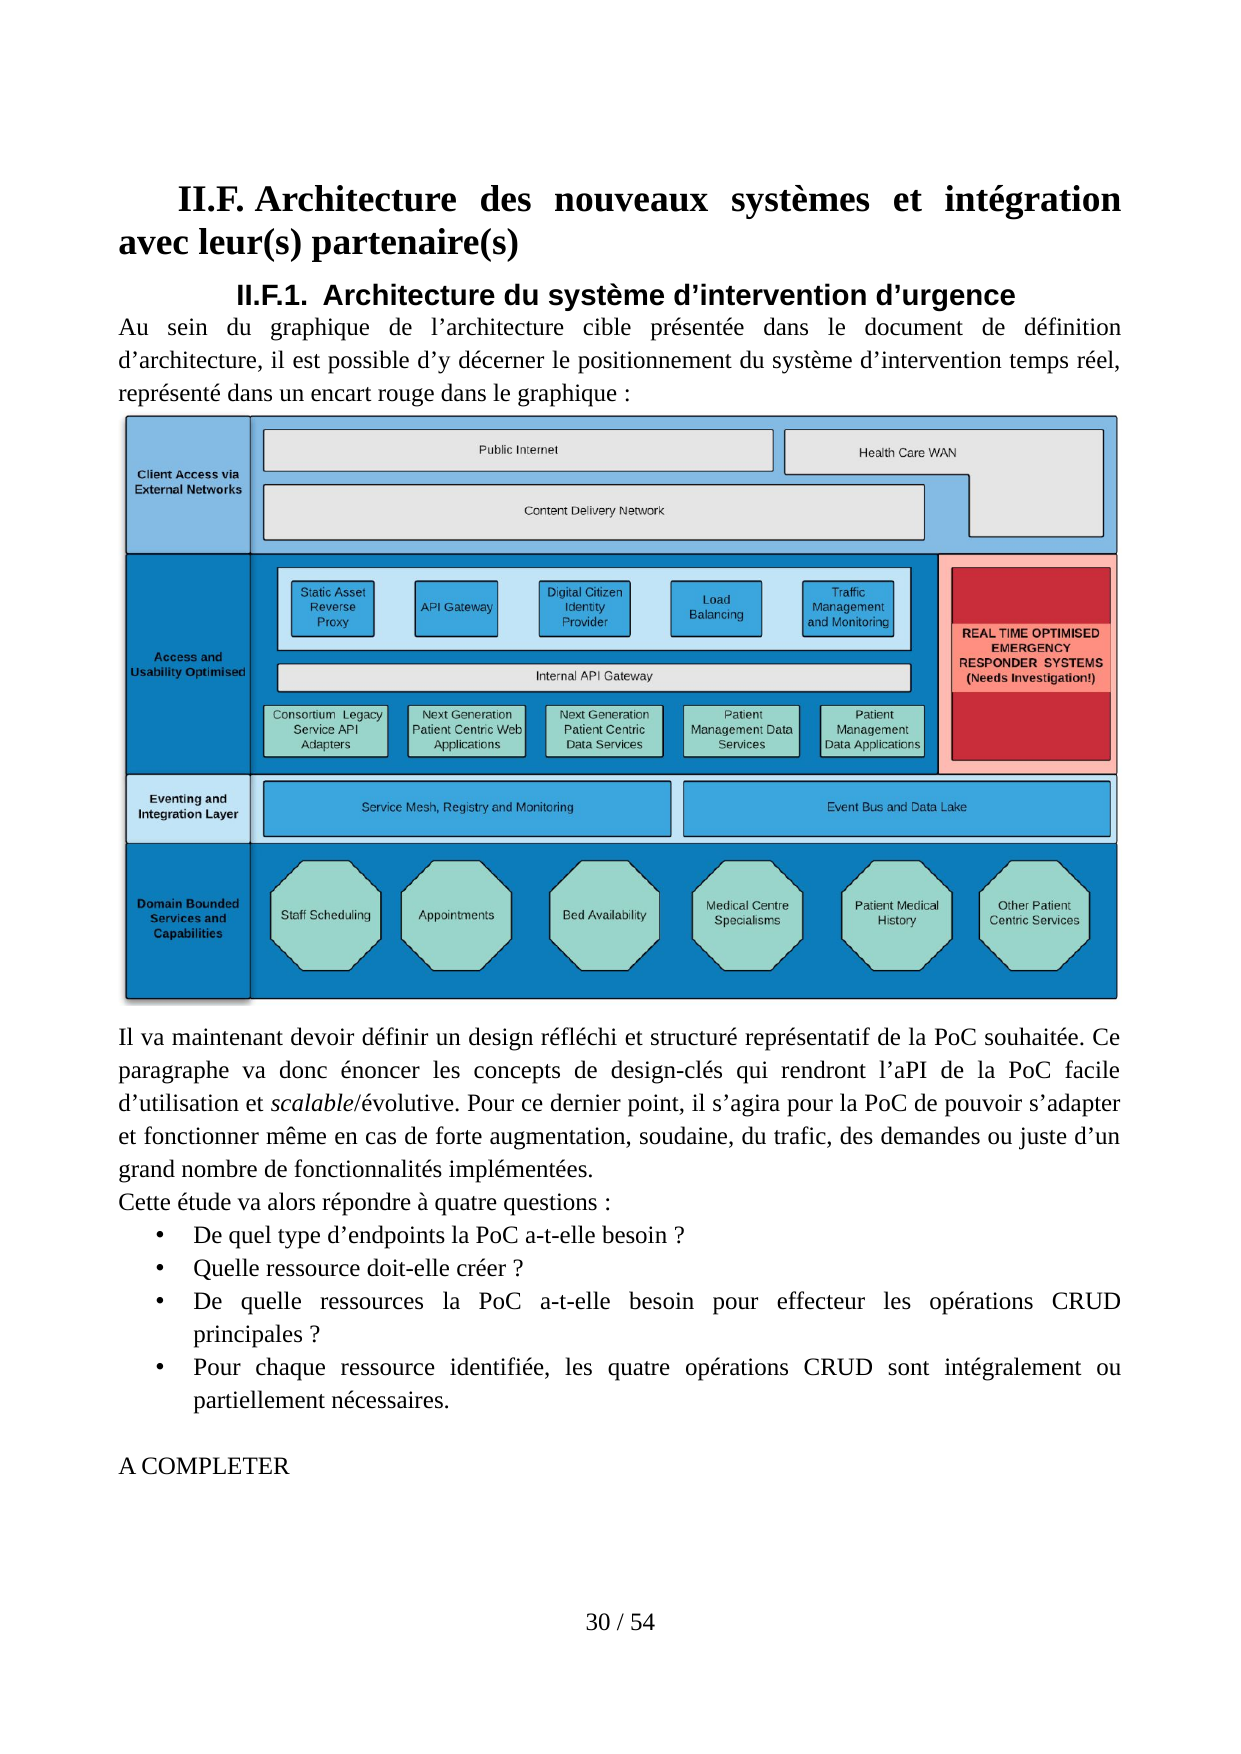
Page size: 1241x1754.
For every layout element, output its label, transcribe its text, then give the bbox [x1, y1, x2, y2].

text Cette étude va alors répondre à quatre questions : [118, 1187, 1122, 1216]
list De quelle ressources la PoC a-t-elle besoin pour effecteur les opérations CRUD principales ? [156, 1286, 1122, 1348]
list Quelle ressource doit-elle créer ? [156, 1253, 1122, 1282]
list Pour chaque ressource identifiée, les quatre opérations CRUD sont intégralement ou partiellement nécessaires. [156, 1352, 1122, 1414]
picture [118, 411, 1123, 1006]
text Au sein du graphique de l’architecture cible présentée dans le document de définition d’architecture, il est possible d’y décerner le positionnement du système d’intervention temps réel, représenté dans un encart rouge dans le graphique : [118, 312, 1122, 407]
list De quel type d’endpoints la PoC a-t-elle besoin ? [156, 1220, 1122, 1249]
subtitle Architecture des nouveaux systèmes et intégration avec leur(s) partenaire(s) [118, 176, 1122, 263]
text A COMPLETER [118, 1451, 1122, 1480]
text Il va maintenant devoir définir un design réfléchi et structuré représentatif de la PoC souhaitée. Ce paragraphe va donc énoncer les concepts de design-clés qui rendront l’aPI de la PoC facile d’utilisation et scalable/évolutive. Pour ce dernier point, il s’agira pour la PoC de pouvoir s’adapter et fonctionner même en cas de forte augmentation, soudaine, du trafic, des demandes ou juste d’un grand nombre de fonctionnalités implémentées. [118, 1022, 1122, 1183]
subtitle Architecture du système d’intervention d’urgence [118, 278, 1122, 312]
